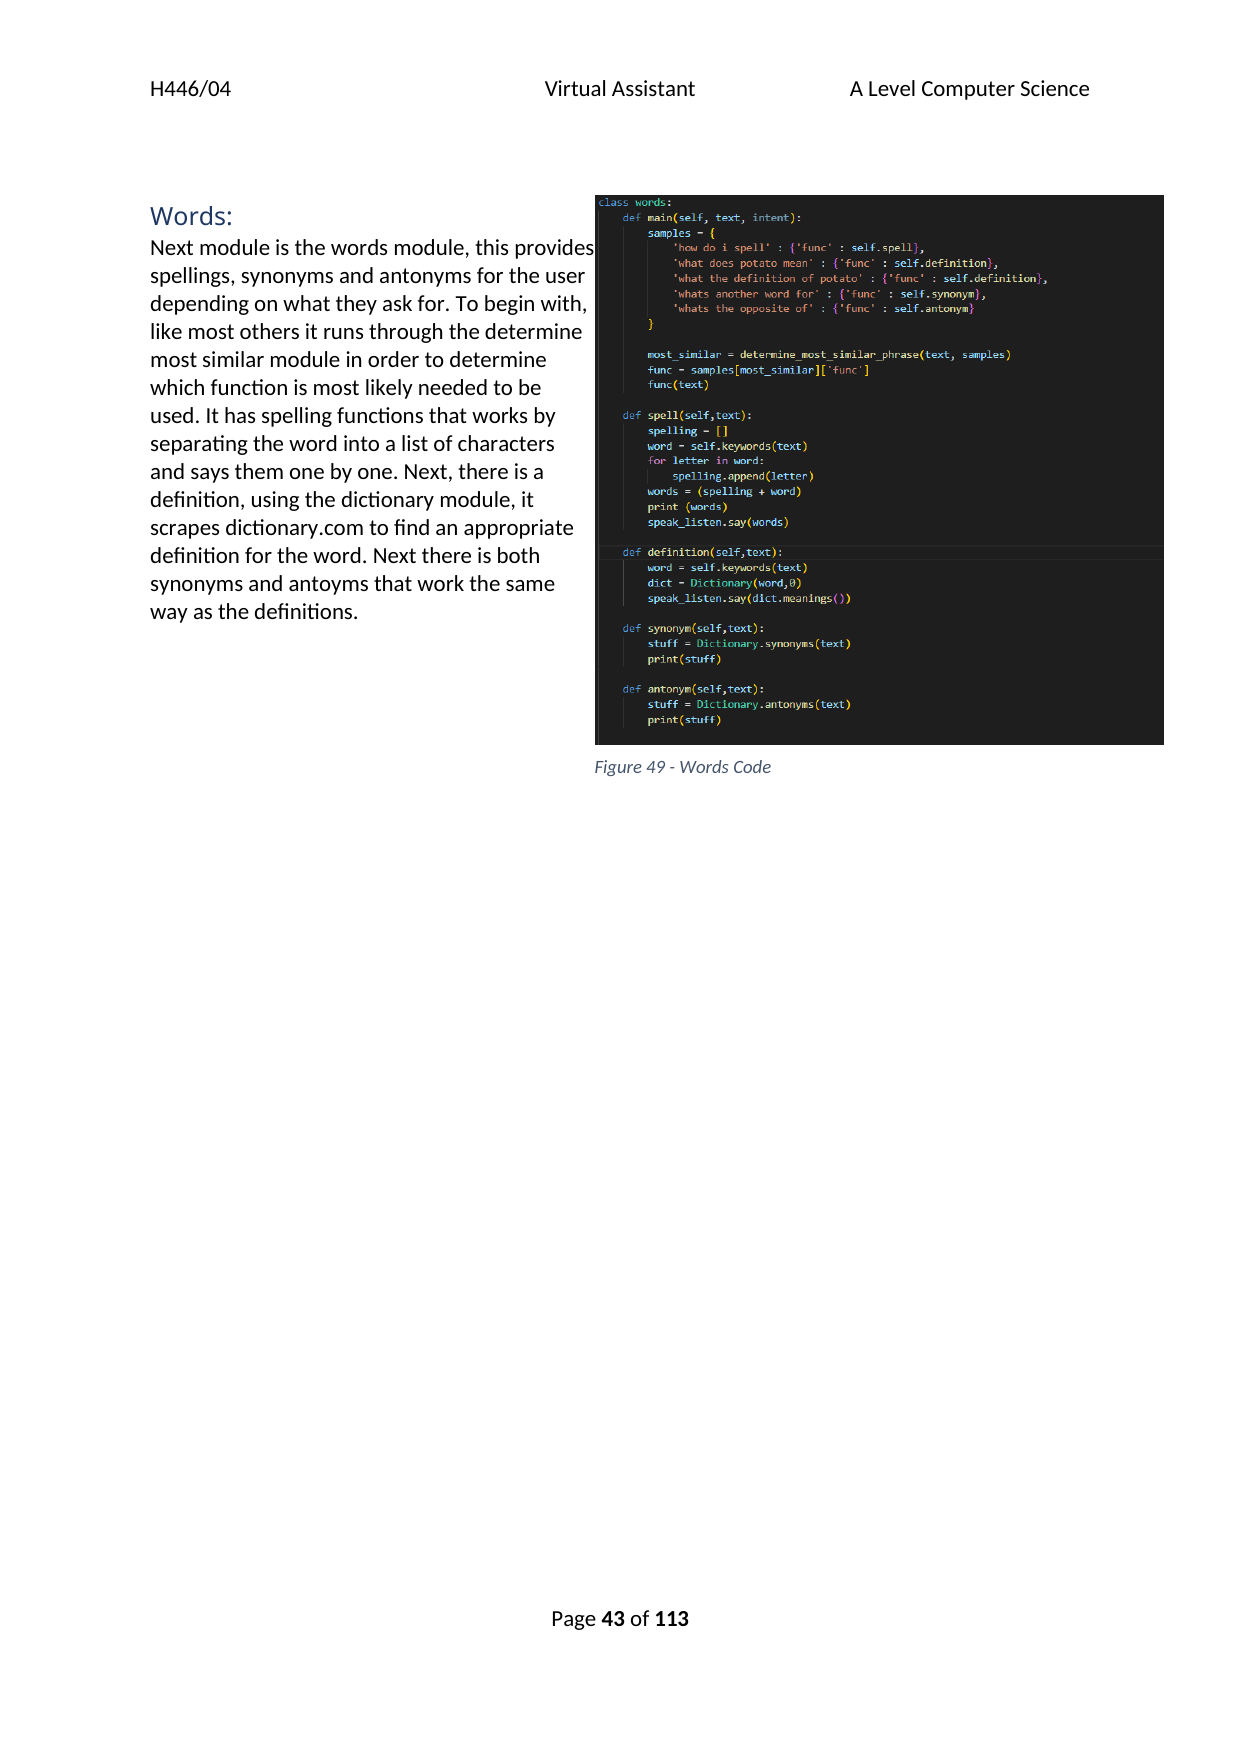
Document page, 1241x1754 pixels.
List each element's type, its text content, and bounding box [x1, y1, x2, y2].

text Next module is the words module, this provides spellings, synonyms and antonyms for the user depending on what they ask for. To begin with, like most others it runs through the determine most similar module in order to determine which function is most likely needed to be used. It has spelling functions that works by separating the word into a list of characters and says them one by one. Next, there is a definition, using the dictionary module, it scrapes dictionary.com to find an appropriate definition for the word. Next there is both synonyms and antoyms that work the same way as the definitions. [150, 233, 595, 625]
subtitle Words: [150, 199, 595, 233]
text Figure 49 - Words Code [594, 755, 1166, 778]
